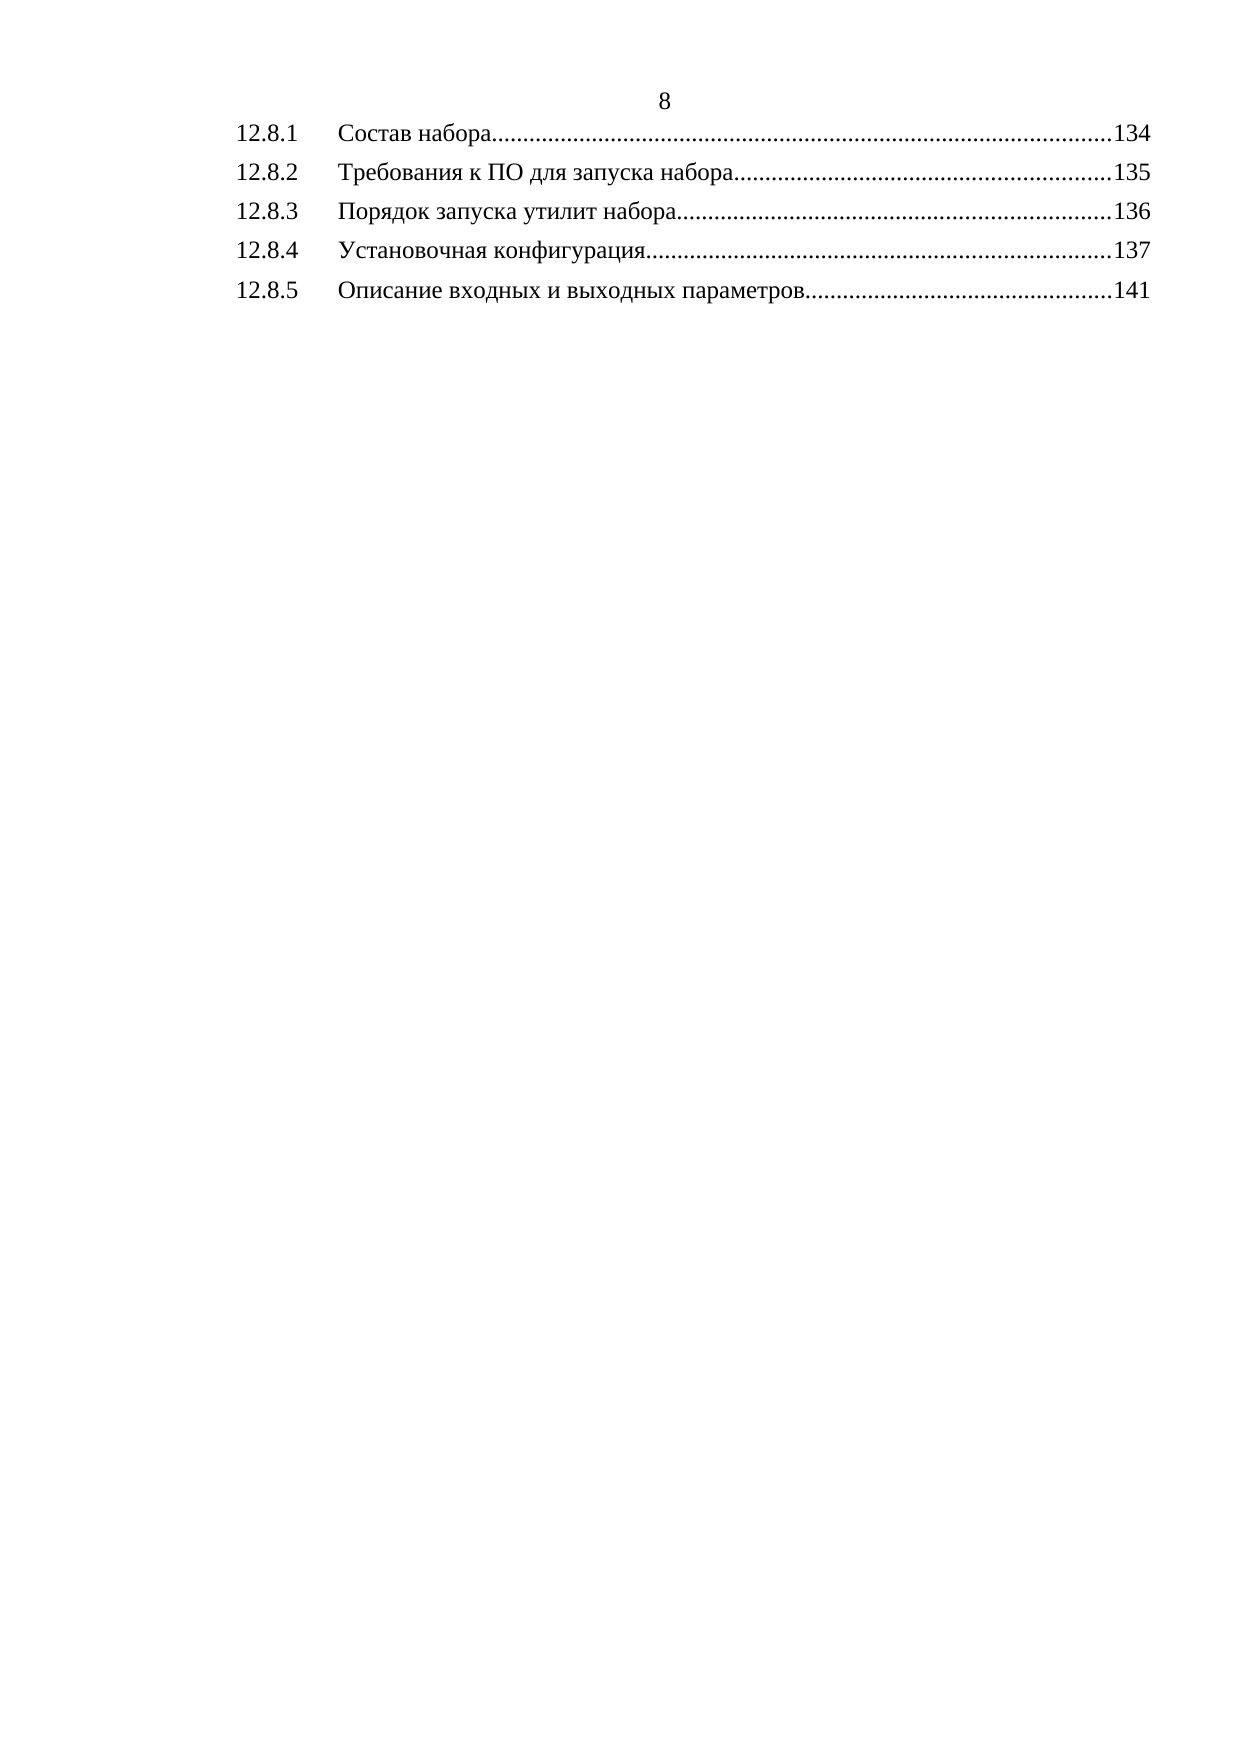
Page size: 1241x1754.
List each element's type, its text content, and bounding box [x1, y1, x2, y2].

text 12.8.1 Состав набора 134 [236, 118, 1152, 147]
text 12.8.3 Порядок запуска утилит набора 136 [236, 196, 1152, 225]
text 12.8.2 Требования к ПО для запуска набора 135 [236, 157, 1152, 186]
text 12.8.5 Описание входных и выходных параметров 141 [236, 275, 1152, 303]
text 12.8.4 Установочная конфигурация 137 [236, 236, 1152, 264]
